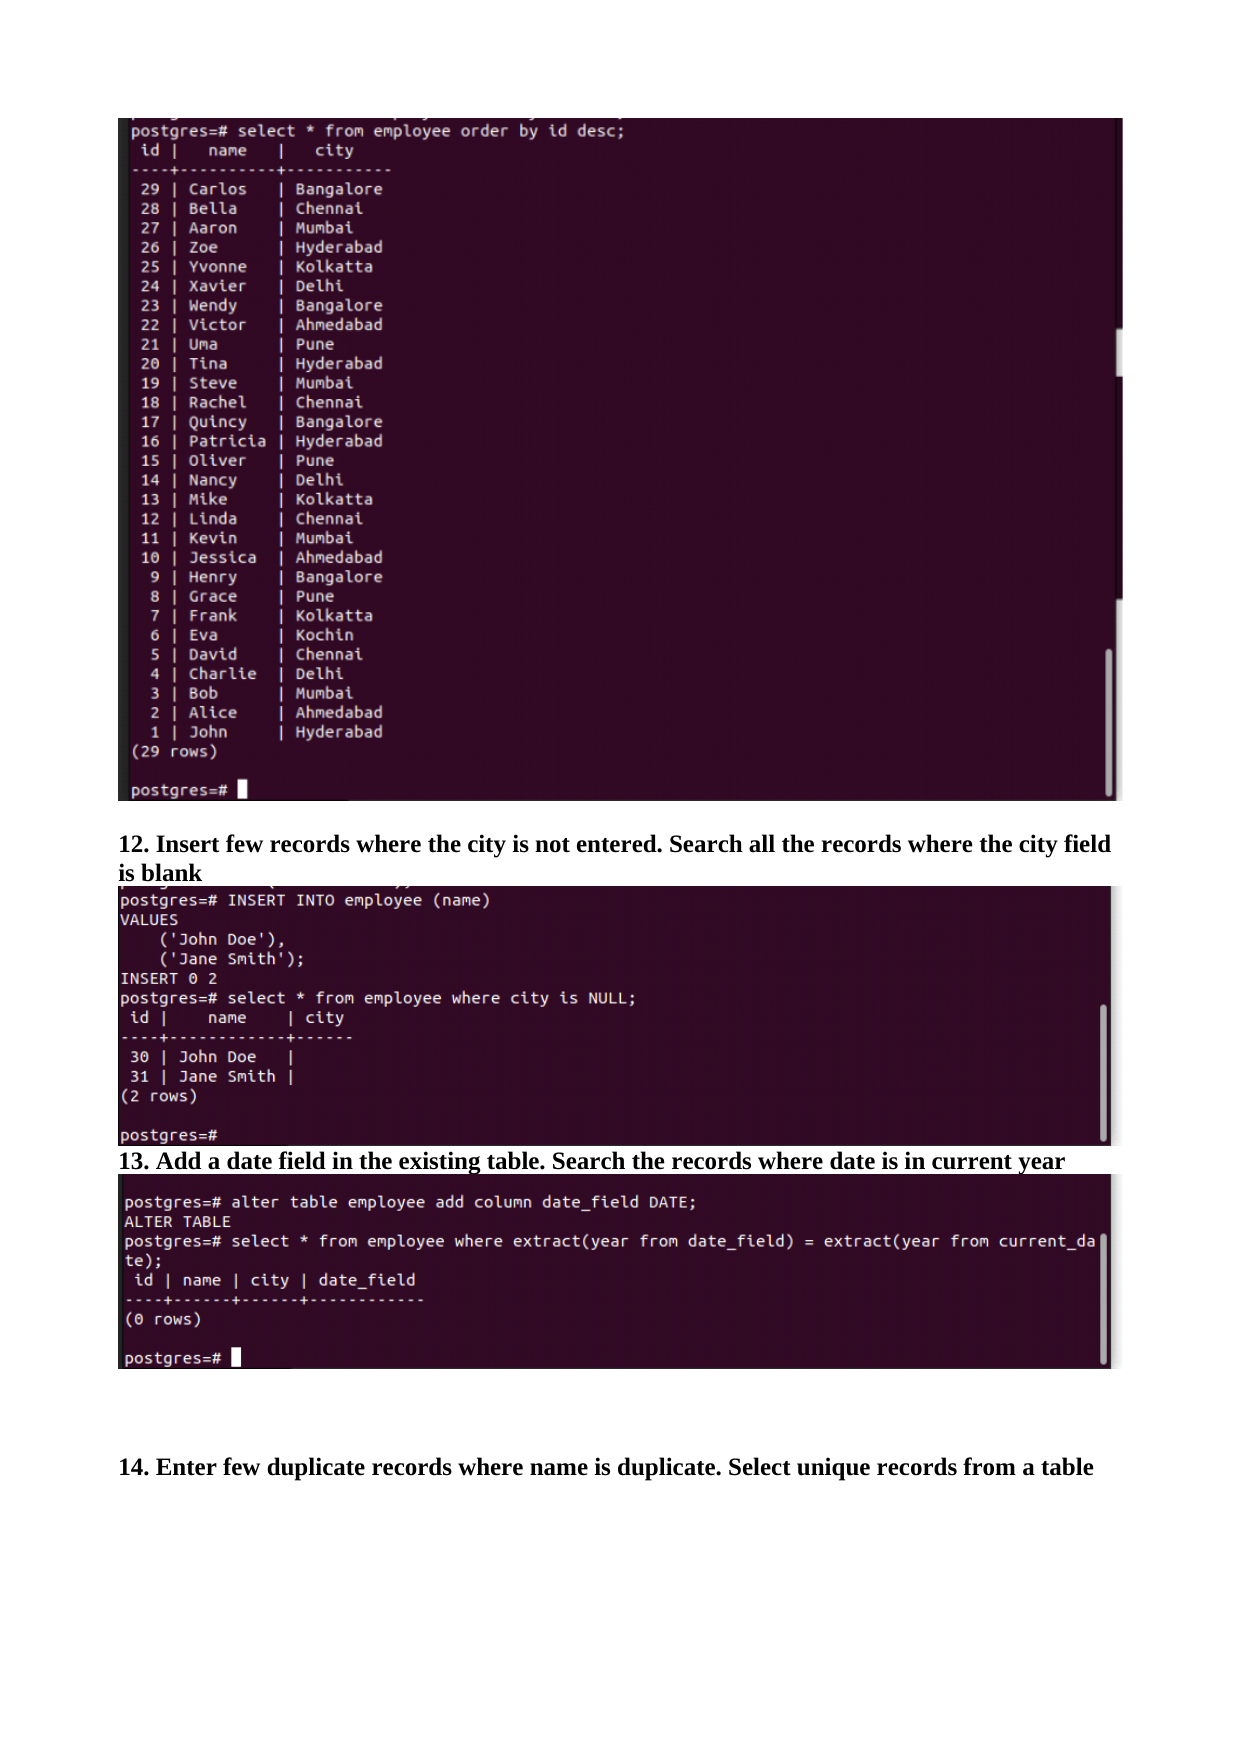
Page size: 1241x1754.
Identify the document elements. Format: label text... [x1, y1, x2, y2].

text 13. Add a date field in the existing table. Search the records where date is in current year [118, 1146, 1122, 1174]
text 12. Insert few records where the city is not entered. Search all the records where the city field is blank [118, 829, 1122, 886]
text 14. Enter few duplicate records where name is duplicate. Select unique records from a table [118, 1452, 1122, 1481]
